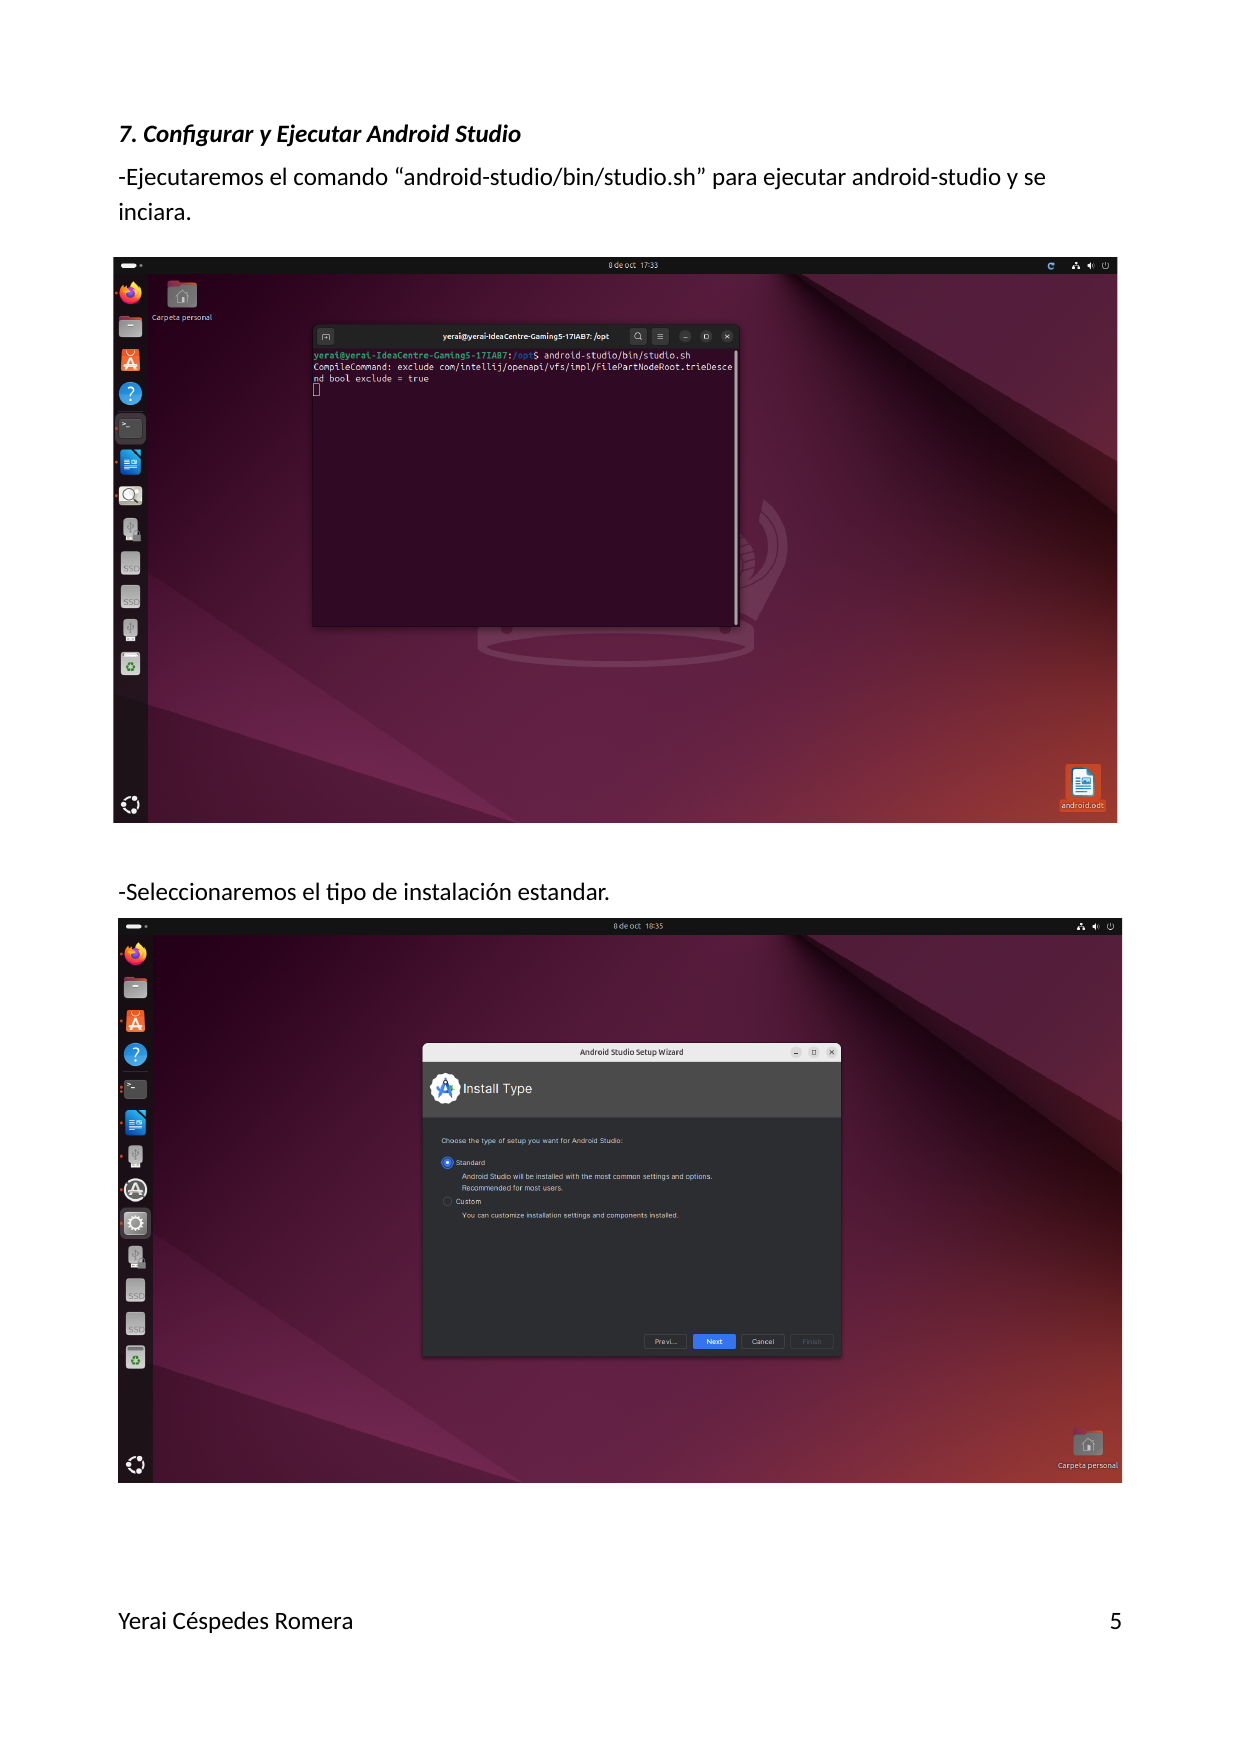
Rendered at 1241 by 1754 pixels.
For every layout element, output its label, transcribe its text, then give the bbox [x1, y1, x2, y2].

picture [118, 918, 1123, 1483]
text -Ejecutaremos el comando “android-studio/bin/studio.sh” para ejecutar android-studio y se inciara. [118, 161, 1122, 227]
picture [113, 257, 1118, 823]
text -Seleccionaremos el tipo de instalación estandar. [118, 876, 1122, 907]
subtitle 7. Configurar y Ejecutar Android Studio [118, 118, 1122, 149]
